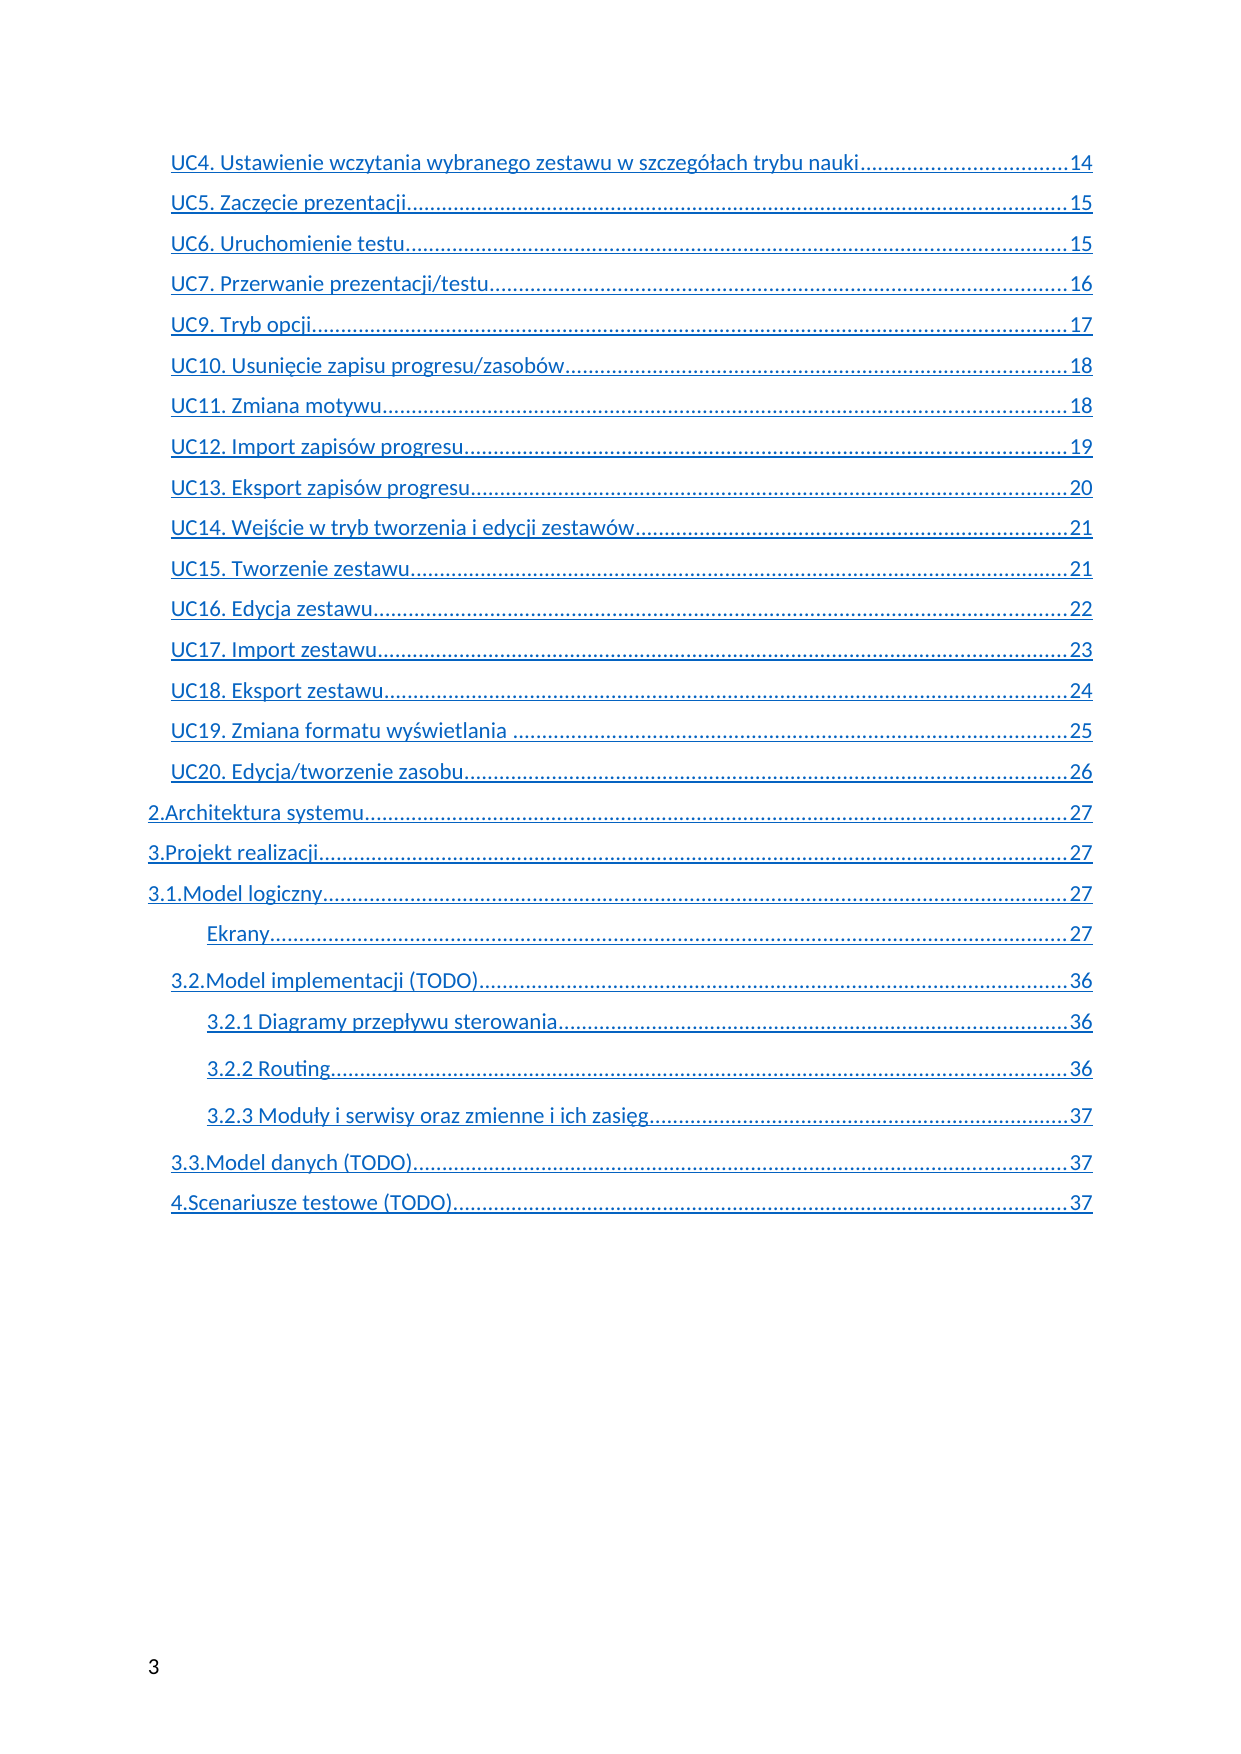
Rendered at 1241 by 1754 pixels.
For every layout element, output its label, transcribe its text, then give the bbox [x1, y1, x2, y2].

text UC19. Zmiana formatu wyświetlania 25 [171, 716, 1093, 741]
text UC9. Tryb opcji 17 [171, 310, 1093, 334]
text UC7. Przerwanie prezentacji/testu 16 [171, 269, 1093, 294]
text 2.Architektura systemu 27 [148, 798, 1093, 822]
text UC11. Zmiana motywu 18 [171, 391, 1093, 416]
text UC13. Eksport zapisów progresu 20 [171, 473, 1093, 497]
text 3.1.Model logiczny 27 [148, 879, 1093, 903]
text UC4. Ustawienie wczytania wybranego zestawu w szczegółach trybu nauki 14 [171, 148, 1093, 172]
text UC17. Import zestawu 23 [171, 635, 1093, 659]
text UC5. Zaczęcie prezentacji 15 [171, 188, 1093, 212]
text UC16. Edycja zestawu 22 [171, 594, 1093, 619]
text 3.2.2 Routing 36 [207, 1054, 1093, 1078]
text 3.2.3 Moduły i serwisy oraz zmienne i ich zasięg 37 [207, 1101, 1093, 1125]
text 3.2.1 Diagramy przepływu sterowania 36 [207, 1007, 1093, 1031]
text UC12. Import zapisów progresu 19 [171, 432, 1093, 456]
text UC18. Eksport zestawu 24 [171, 676, 1093, 700]
text 3.3.Model danych (TODO) 37 [171, 1148, 1093, 1172]
text UC20. Edycja/tworzenie zasobu 26 [171, 757, 1093, 781]
text UC15. Tworzenie zestawu 21 [171, 554, 1093, 578]
text UC10. Usunięcie zapisu progresu/zasobów 18 [171, 351, 1093, 375]
text UC14. Wejście w tryb tworzenia i edycji zestawów 21 [171, 513, 1093, 537]
text 3.2.Model implementacji (TODO) 36 [171, 966, 1093, 991]
text UC6. Uruchomienie testu 15 [171, 229, 1093, 253]
text 4.Scenariusze testowe (TODO) 37 [171, 1188, 1093, 1212]
text 3.Projekt realizacji 27 [148, 838, 1093, 862]
text Ekrany 27 [207, 919, 1093, 944]
